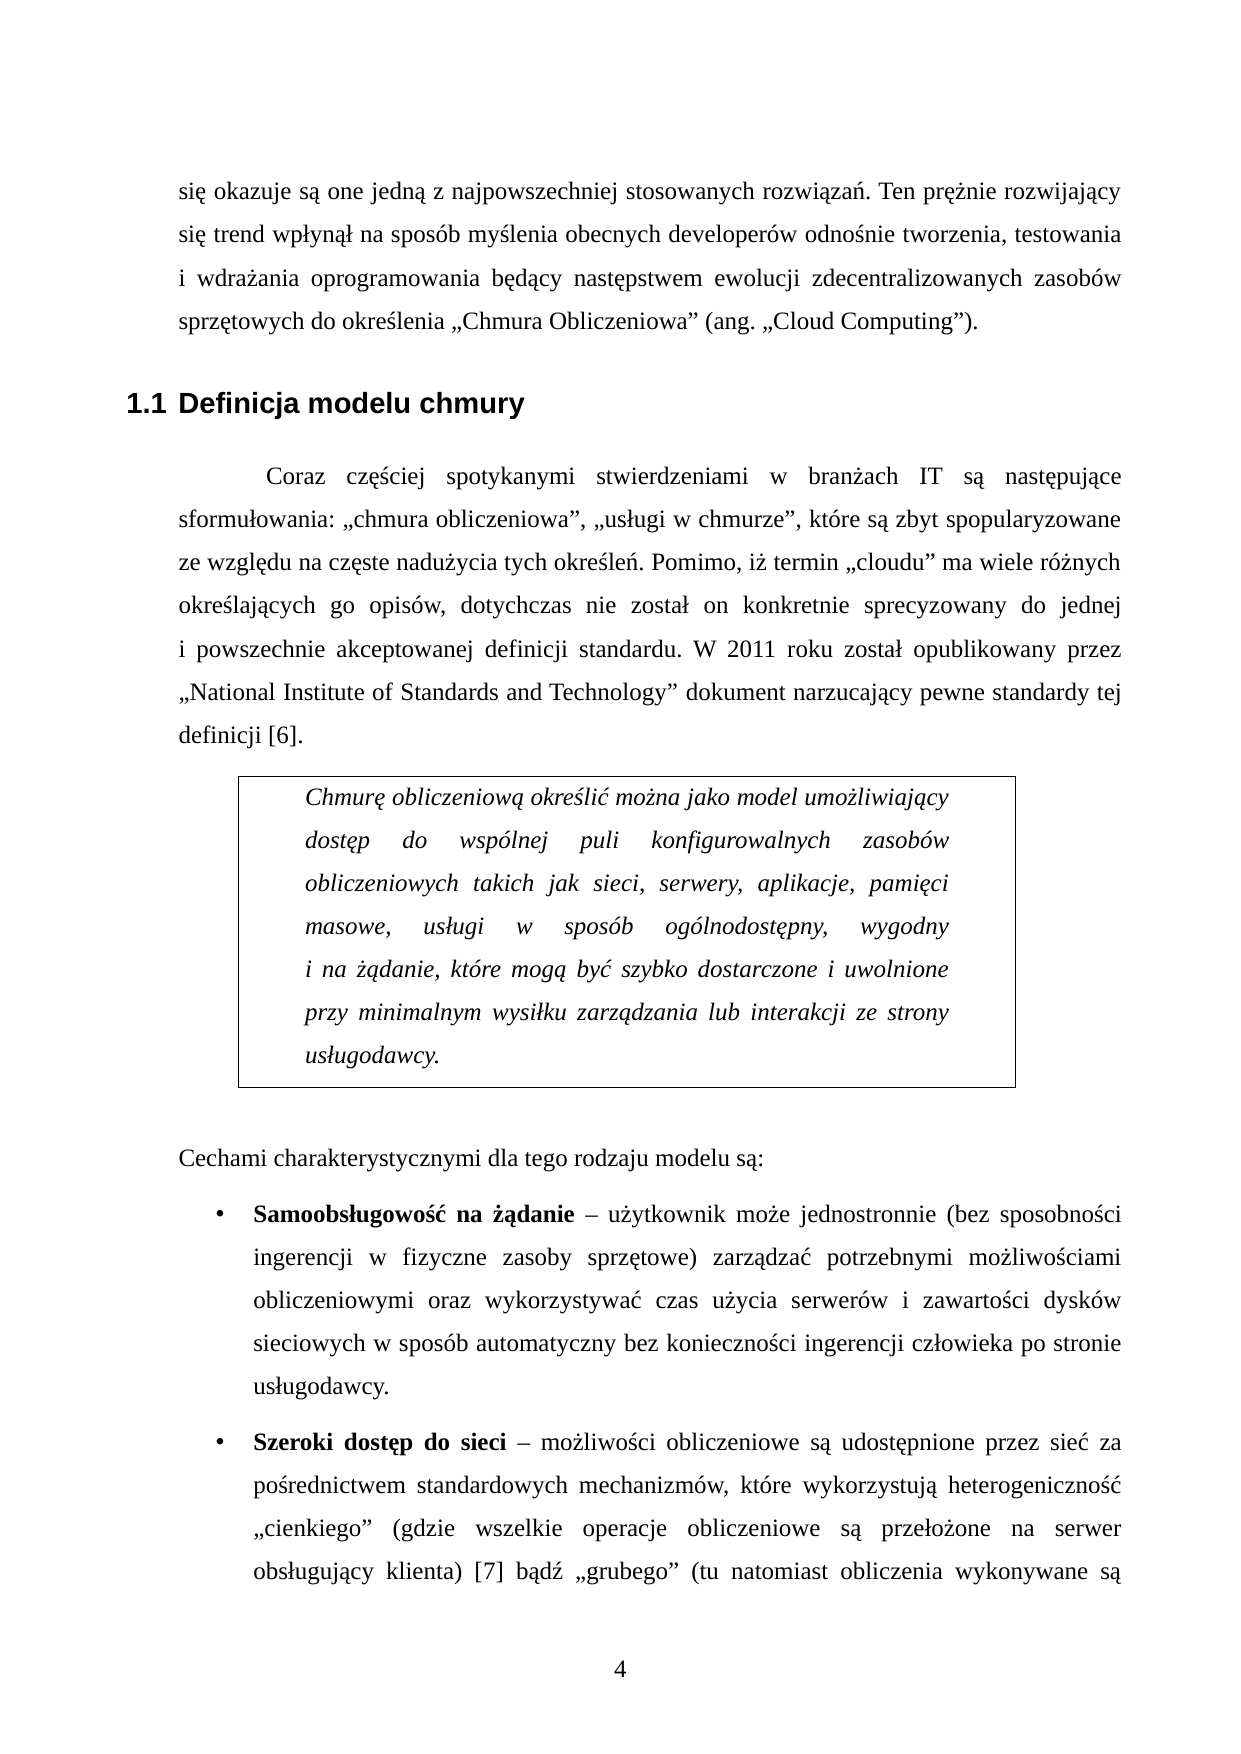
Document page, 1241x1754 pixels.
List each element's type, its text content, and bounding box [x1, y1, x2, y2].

text Cechami charakterystycznymi dla tego rodzaju modelu są: [178, 1143, 1122, 1172]
text Coraz częściej spotykanymi stwierdzeniami w branżach IT są następujące sformułowania: „chmura obliczeniowa”, „usługi w chmurze”, które są zbyt spopularyzowane ze względu na częste nadużycia tych określeń. Pomimo, iż termin „cloudu” ma wiele różnych określających go opisów, dotychczas nie został on konkretnie sprecyzowany do jednej i powszechnie akceptowanej definicji standardu. W 2011 roku został opublikowany przez „National Institute of Standards and Technology” dokument narzucający pewne standardy tej definicji [6]. [178, 461, 1122, 749]
table_header Chmurę obliczeniową określić można jako model umożliwiający dostęp do wspólnej puli konfigurowalnych zasobów obliczeniowych takich jak sieci, serwery, aplikacje, pamięci masowe, usługi w sposób ogólnodostępny, wygodny i na żądanie, które mogą być szybko dostarczone i uwolnione przy minimalnym wysiłku zarządzania lub interakcji ze strony usługodawcy. [239, 777, 1015, 1087]
list Samoobsługowość na żądanie – użytkownik może jednostronnie (bez sposobności ingerencji w fizyczne zasoby sprzętowe) zarządzać potrzebnymi możliwościami obliczeniowymi oraz wykorzystywać czas użycia serwerów i zawartości dysków sieciowych w sposób automatyczny bez konieczności ingerencji człowieka po stronie usługodawcy. [216, 1199, 1122, 1400]
subtitle Definicja modelu chmury [118, 386, 1122, 420]
list Szeroki dostęp do sieci – możliwości obliczeniowe są udostępnione przez sieć za pośrednictwem standardowych mechanizmów, które wykorzystują heterogeniczność „cienkiego” (gdzie wszelkie operacje obliczeniowe są przełożone na serwer obsługujący klienta) [7] bądź „grubego” (tu natomiast obliczenia wykonywane są [216, 1427, 1122, 1585]
text się okazuje są one jedną z najpowszechniej stosowanych rozwiązań. Ten prężnie rozwijający się trend wpłynął na sposób myślenia obecnych developerów odnośnie tworzenia, testowania i wdrażania oprogramowania będący następstwem ewolucji zdecentralizowanych zasobów sprzętowych do określenia „Chmura Obliczeniowa” (ang. „Cloud Computing”). [178, 176, 1122, 334]
